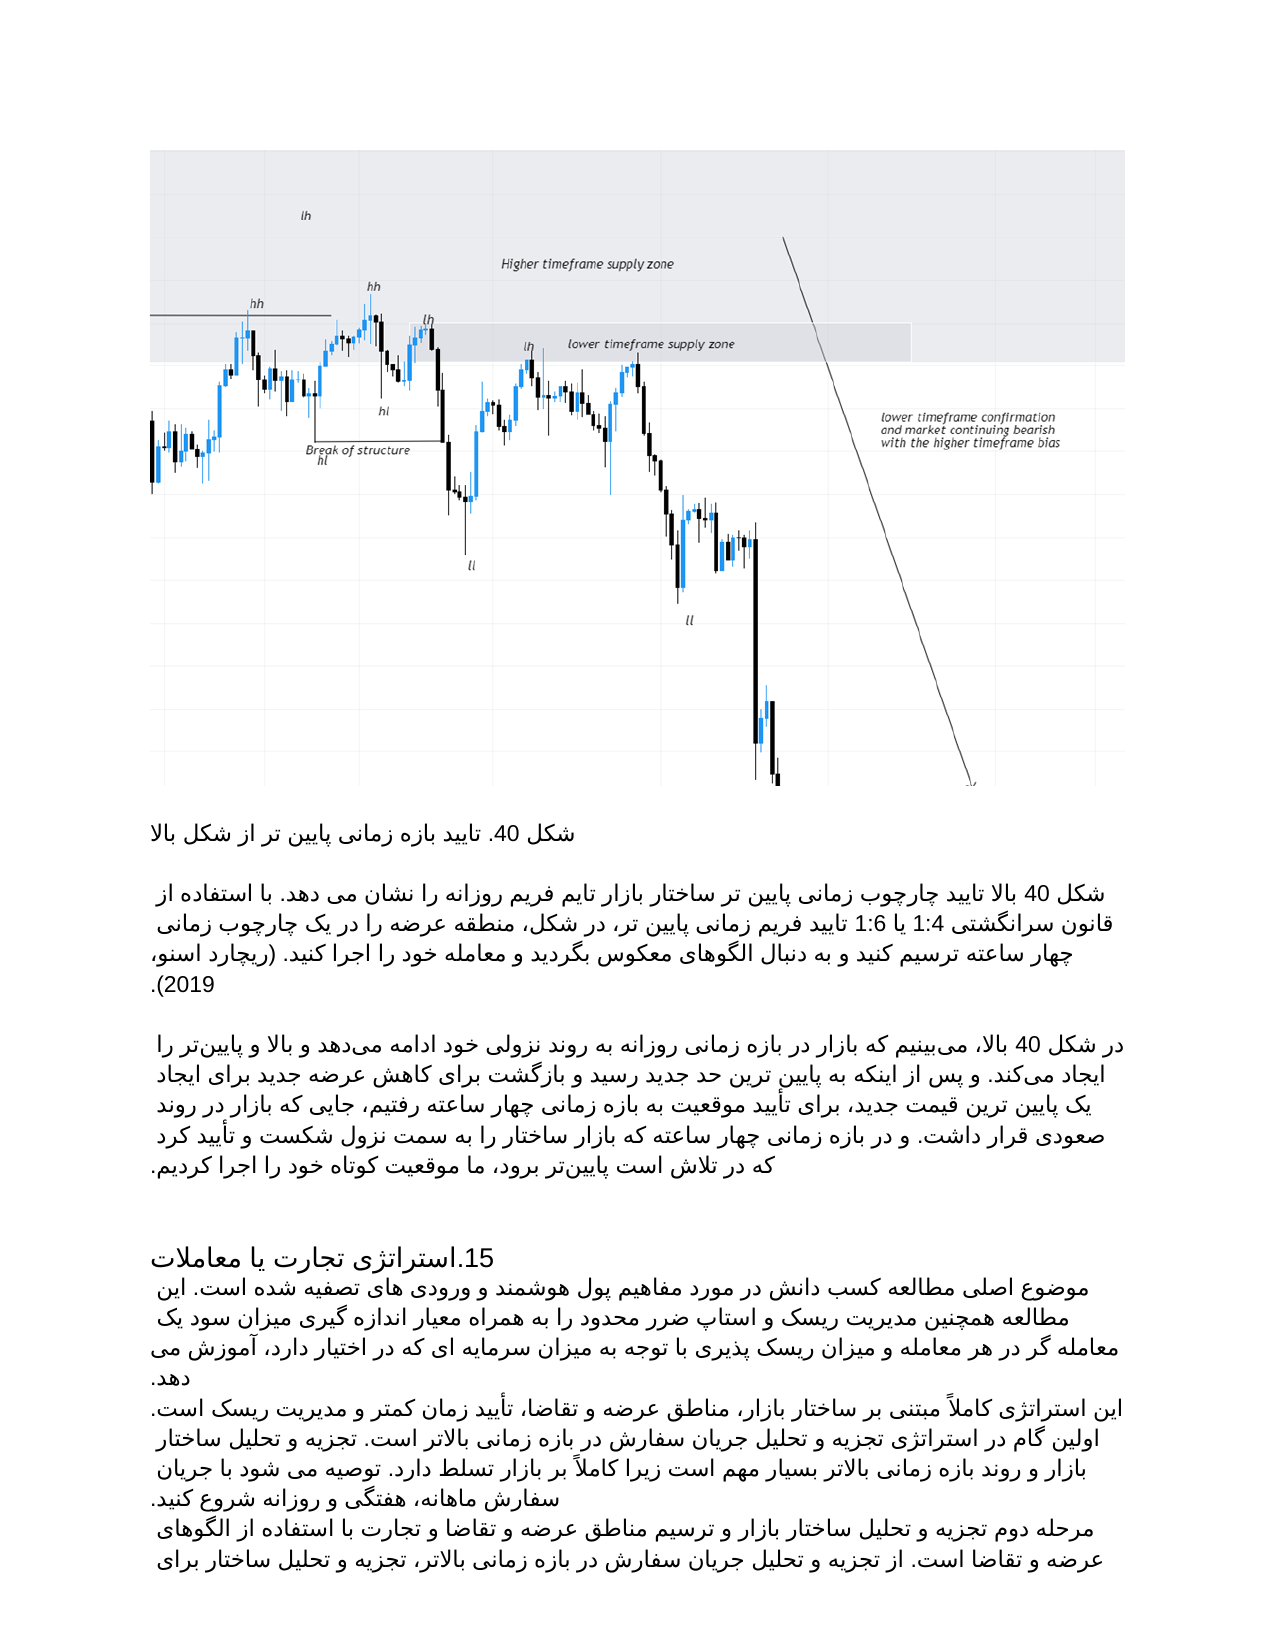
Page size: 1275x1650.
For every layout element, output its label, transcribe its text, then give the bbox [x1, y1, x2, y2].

text این استراتژی کاملاً مبتنی بر ساختار بازار، مناطق عرضه و تقاضا، تأیید زمان کمتر و مدیریت ریسک است. اولین گام در استراتژی تجزیه و تحلیل جریان سفارش در بازه زمانی بالاتر است. تجزیه و تحلیل ساختار بازار و روند بازه زمانی بالاتر بسیار مهم است زیرا کاملاً بر بازار تسلط دارد. توصیه می شود با جریان سفارش ماهانه، هفتگی و روزانه شروع کنید. [150, 1394, 1125, 1511]
title 15.استراتژی تجارت یا معاملات [150, 1242, 1125, 1274]
text موضوع اصلی مطالعه کسب دانش در مورد مفاهیم پول هوشمند و ورودی های تصفیه شده است. این مطالعه همچنین مدیریت ریسک و استاپ ضرر محدود را به همراه معیار اندازه گیری میزان سود یک معامله گر در هر معامله و میزان ریسک پذیری با توجه به میزان سرمایه ای که در اختیار دارد، آموزش می دهد. [150, 1274, 1125, 1391]
text شکل 40 بالا تایید چارچوب زمانی پایین تر ساختار بازار تایم فریم روزانه را نشان می دهد. با استفاده از قانون سرانگشتی 1:4 یا 1:6 تایید فریم زمانی پایین تر، در شکل، منطقه عرضه را در یک چارچوب زمانی چهار ساعته ترسیم کنید و به دنبال الگوهای معکوس بگردید و معامله خود را اجرا کنید. (ریچارد اسنو، 2019). [150, 880, 1125, 997]
text شکل 40. تایید بازه زمانی پایین تر از شکل بالا [150, 819, 1125, 846]
text در شکل 40 بالا، می‌بینیم که بازار در بازه زمانی روزانه به روند نزولی خود ادامه می‌دهد و بالا و پایین‌تر را ایجاد می‌کند. و پس از اینکه به پایین ترین حد جدید رسید و بازگشت برای کاهش عرضه جدید برای ایجاد یک پایین ترین قیمت جدید، برای تأیید موقعیت به بازه زمانی چهار ساعته رفتیم، جایی که بازار در روند صعودی قرار داشت. و در بازه زمانی چهار ساعته که بازار ساختار را به سمت نزول شکست و تأیید کرد که در تلاش است پایین‌تر برود، ما موقعیت کوتاه خود را اجرا کردیم. [150, 1031, 1125, 1178]
text مرحله دوم تجزیه و تحلیل ساختار بازار و ترسیم مناطق عرضه و تقاضا و تجارت با استفاده از الگوهای عرضه و تقاضا است. از تجزیه و تحلیل جریان سفارش در بازه زمانی بالاتر، تجزیه و تحلیل ساختار برای پیش بینی اینکه آیا بازار در شرف ادامه روند خود است یا در شرف معکوس شدن است، بسیار حیاتی است. عرضه برای روند نزولی و مناطق تقاضا برای روند صعودی باید بر این اساس با استفاده از الگوهای عرضه و تقاضا ترسیم شود که به حرکت بازار برای انتظار کاهش و حرکت بازار از منطقه کمک می کند. پس از ترسیم مناطق عرضه یا تقاضا با توجه به روند، باید یک لایه عرضه یا تقاضای تصفیه شده نیز کشیده شود. هنگام ترسیم مناطق عرضه و تقاضا، حرکت تکانشی عظیم قیمت باید در نظر گرفته شود. [150, 1515, 1125, 1572]
